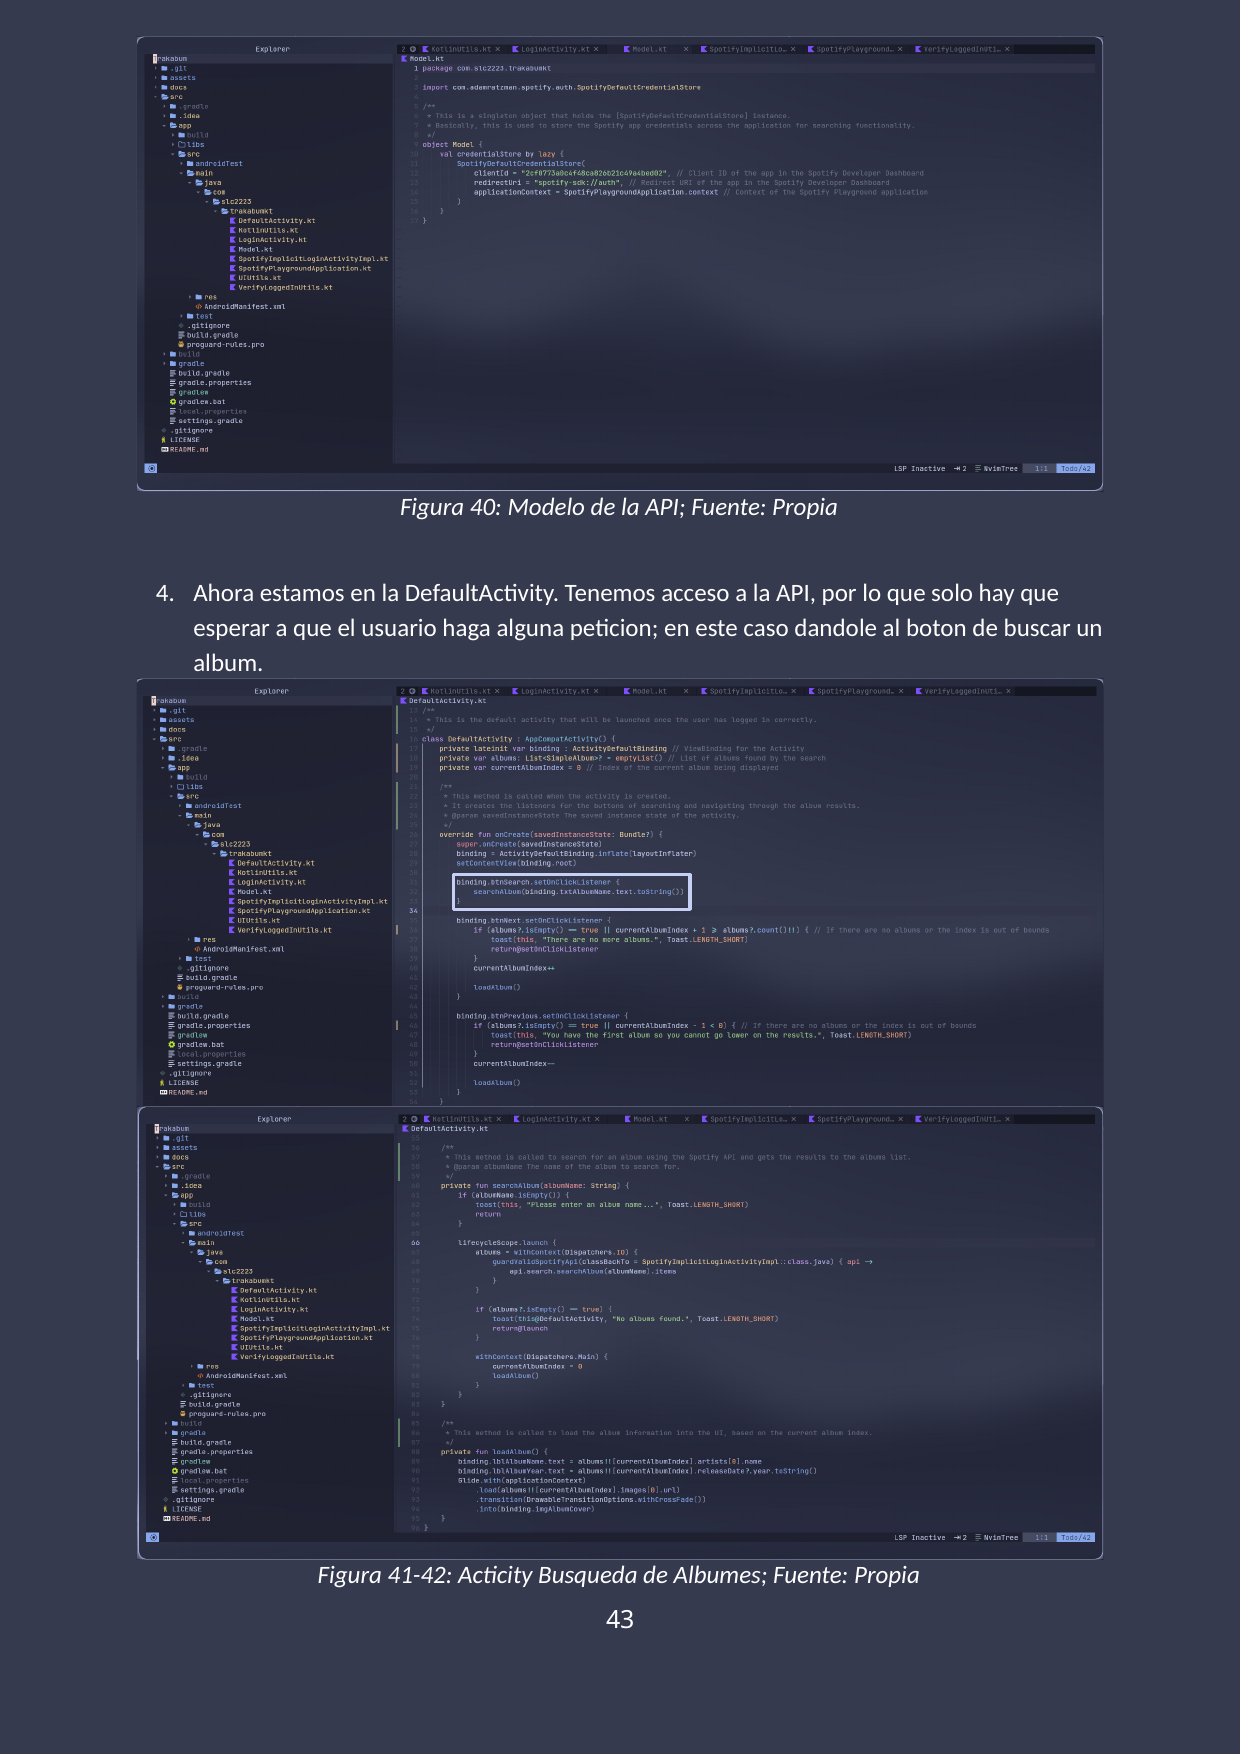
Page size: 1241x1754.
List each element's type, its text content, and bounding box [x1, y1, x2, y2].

picture [136, 678, 1104, 1560]
list Ahora estamos en la DefaultActivity. Tenemos acceso a la API, por lo que solo hay que esperar a que el usuario haga alguna peticion; en este caso dandole al boton de buscar un album. [156, 577, 1122, 677]
picture [136, 36, 1104, 492]
text Figura 40: Modelo de la API; Fuente: Propia [137, 492, 1103, 522]
text Figura 41-42: Acticity Busqueda de Albumes; Fuente: Propia [137, 1560, 1103, 1590]
